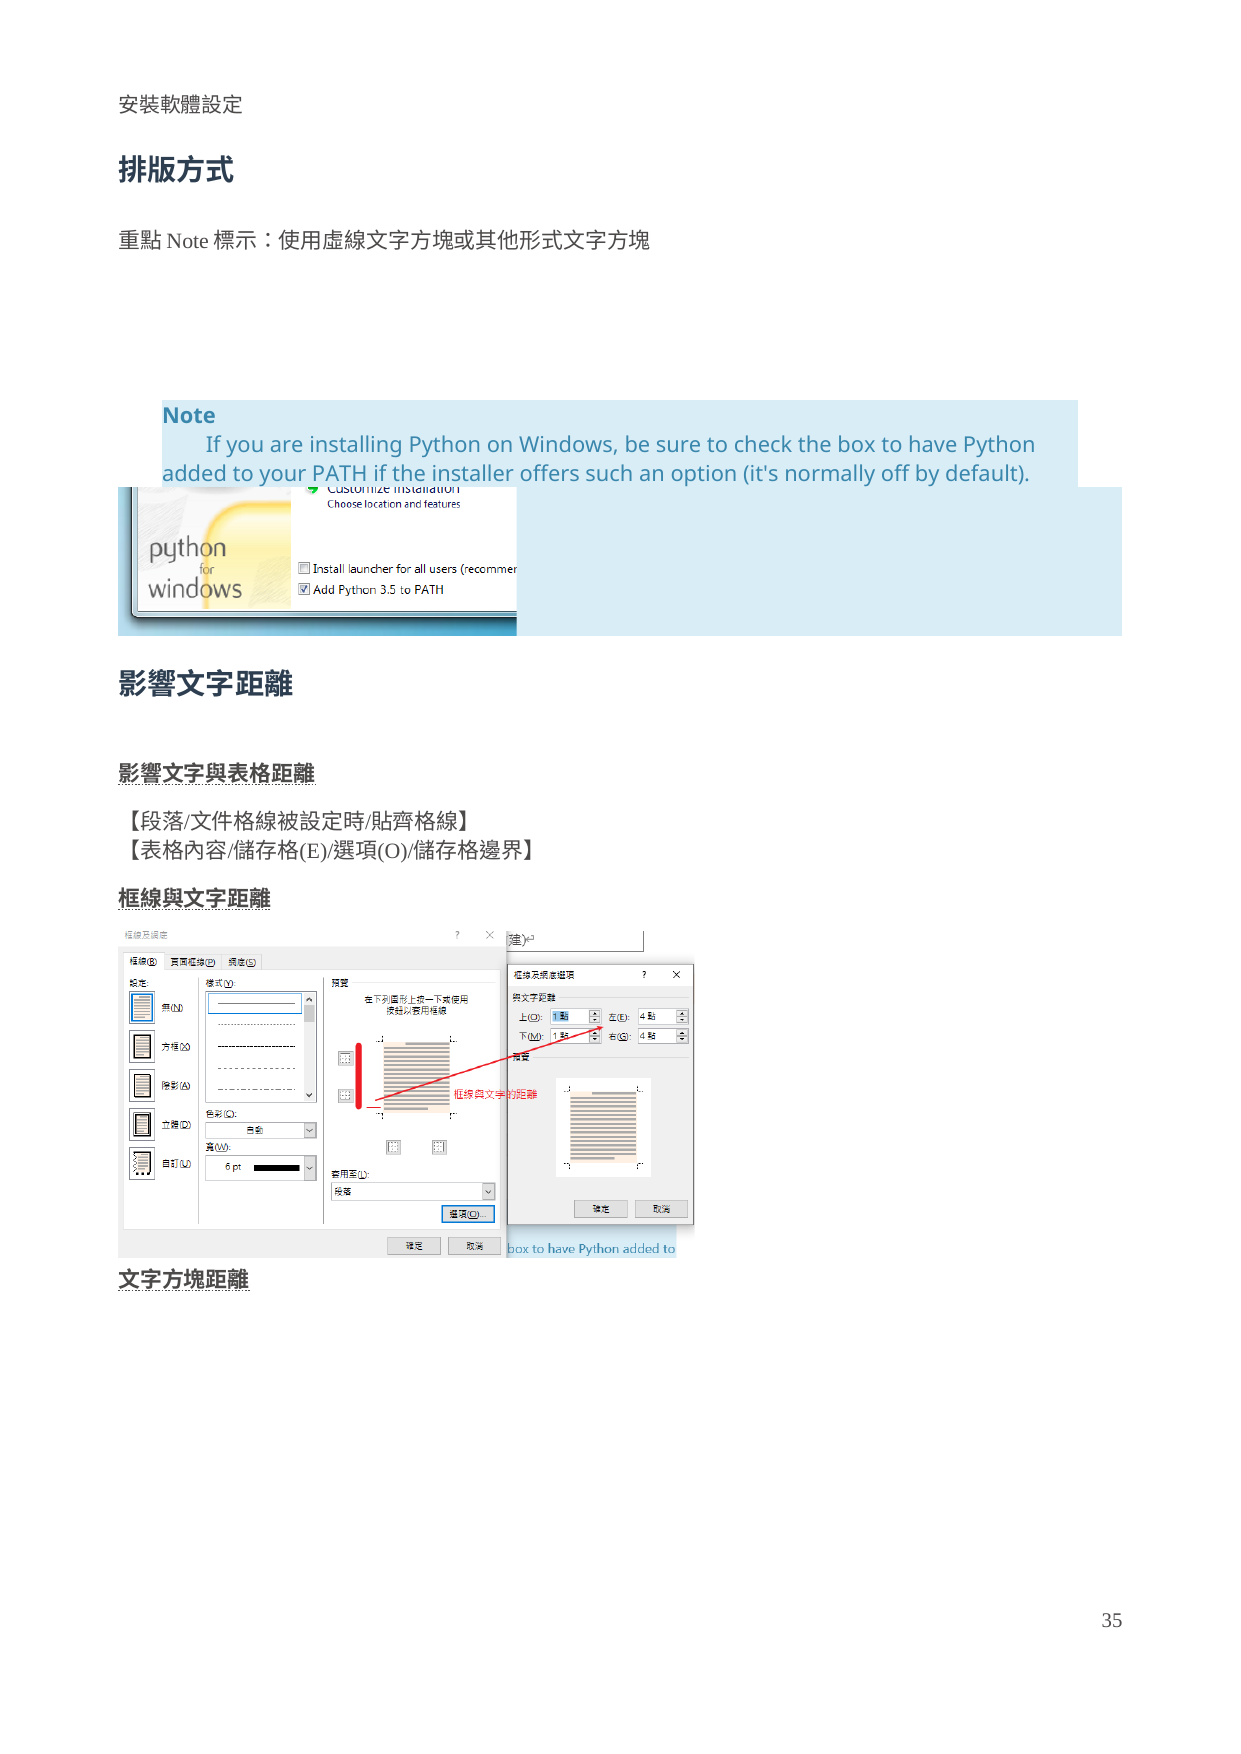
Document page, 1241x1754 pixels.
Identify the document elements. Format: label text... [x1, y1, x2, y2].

text If you are installing Python on Windows, be sure to check the box to have Python added to your PATH if the installer offers such an option (it's normally off by default). [162, 429, 1078, 487]
text 【段落/文件格線被設定時/貼齊格線】 [118, 806, 1122, 836]
text 重點Note標示：使用虛線文字方塊或其他形式文字方塊 [118, 225, 1122, 254]
text 【表格內容/儲存格(E)/選項(O)/儲存格邊界】 [118, 836, 1122, 865]
text 影響文字與表格距離 [118, 758, 1122, 788]
text 排版方式 [118, 150, 1122, 187]
text 框線與文字距離 [118, 883, 1122, 913]
title Note [162, 400, 1078, 429]
text 影響文字距離 [118, 665, 1122, 702]
text 文字方塊距離 [118, 1258, 1122, 1295]
